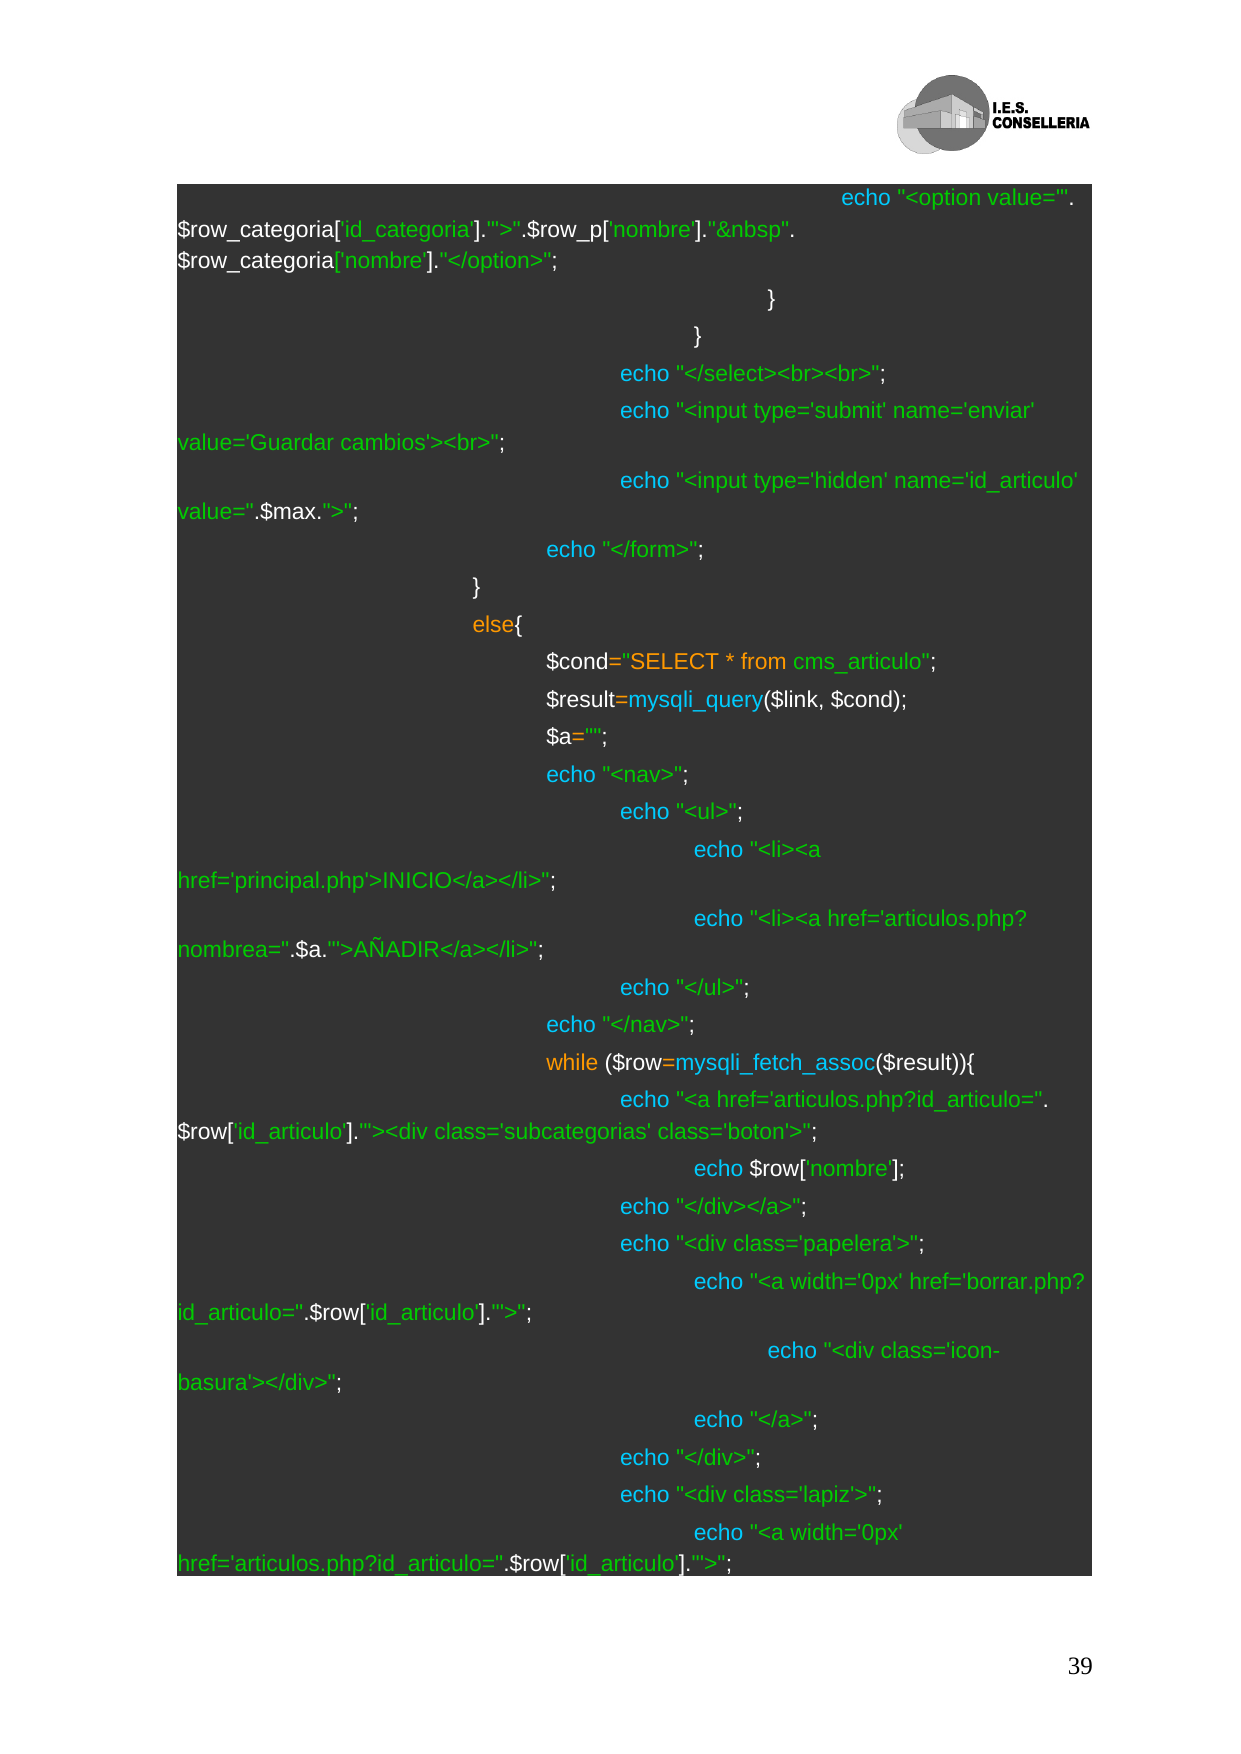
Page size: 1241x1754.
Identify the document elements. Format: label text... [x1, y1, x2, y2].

text echo "<ul>"; [177, 798, 1092, 824]
text echo "<option value='".$row_categoria['id_categoria']."'>".$row_p['nombre']."&nbsp".$row_categoria['nombre']."</option>"; [177, 184, 1092, 274]
text echo "</a>"; [177, 1406, 1092, 1432]
text echo "<li><a href='principal.php'>INICIO</a></li>"; [177, 836, 1092, 893]
text } [177, 573, 1092, 599]
text $a=""; [177, 723, 1092, 749]
text echo "<a width='0px' href='articulos.php?id_articulo=".$row['id_articulo']."'>"; [177, 1518, 1092, 1576]
text else{ [177, 611, 1092, 637]
text echo "</select><br><br>"; [177, 360, 1092, 386]
text echo "<a href='articulos.php?id_articulo=".$row['id_articulo']."'><div class='subcategorias' class='boton'>"; [177, 1086, 1092, 1144]
text $cond="SELECT * from cms_articulo"; [177, 648, 1092, 674]
text echo "<input type='hidden' name='id_articulo' value=".$max.">"; [177, 467, 1092, 524]
text $result=mysqli_query($link, $cond); [177, 686, 1092, 712]
text } [177, 322, 1092, 349]
text echo "</nav>"; [177, 1011, 1092, 1038]
text echo "<div class='lapiz'>"; [177, 1481, 1092, 1507]
text echo $row['nombre']; [177, 1155, 1092, 1182]
text echo "<a width='0px' href='borrar.php?id_articulo=".$row['id_articulo']."'>"; [177, 1268, 1092, 1326]
text echo "<div class='icon-basura'></div>"; [177, 1337, 1092, 1395]
text echo "<li><a href='articulos.php?nombrea=".$a."'>AÑADIR</a></li>"; [177, 905, 1092, 963]
text echo "</ul>"; [177, 974, 1092, 1000]
text } [177, 285, 1092, 311]
text echo "</div></a>"; [177, 1193, 1092, 1219]
text echo "</form>"; [177, 536, 1092, 562]
text echo "<nav>"; [177, 761, 1092, 787]
text echo "</div>"; [177, 1443, 1092, 1470]
text while ($row=mysqli_fetch_assoc($result)){ [177, 1049, 1092, 1075]
picture [894, 73, 1093, 155]
text echo "<input type='submit' name='enviar' value='Guardar cambios'><br>"; [177, 397, 1092, 455]
text echo "<div class='papelera'>"; [177, 1230, 1092, 1257]
